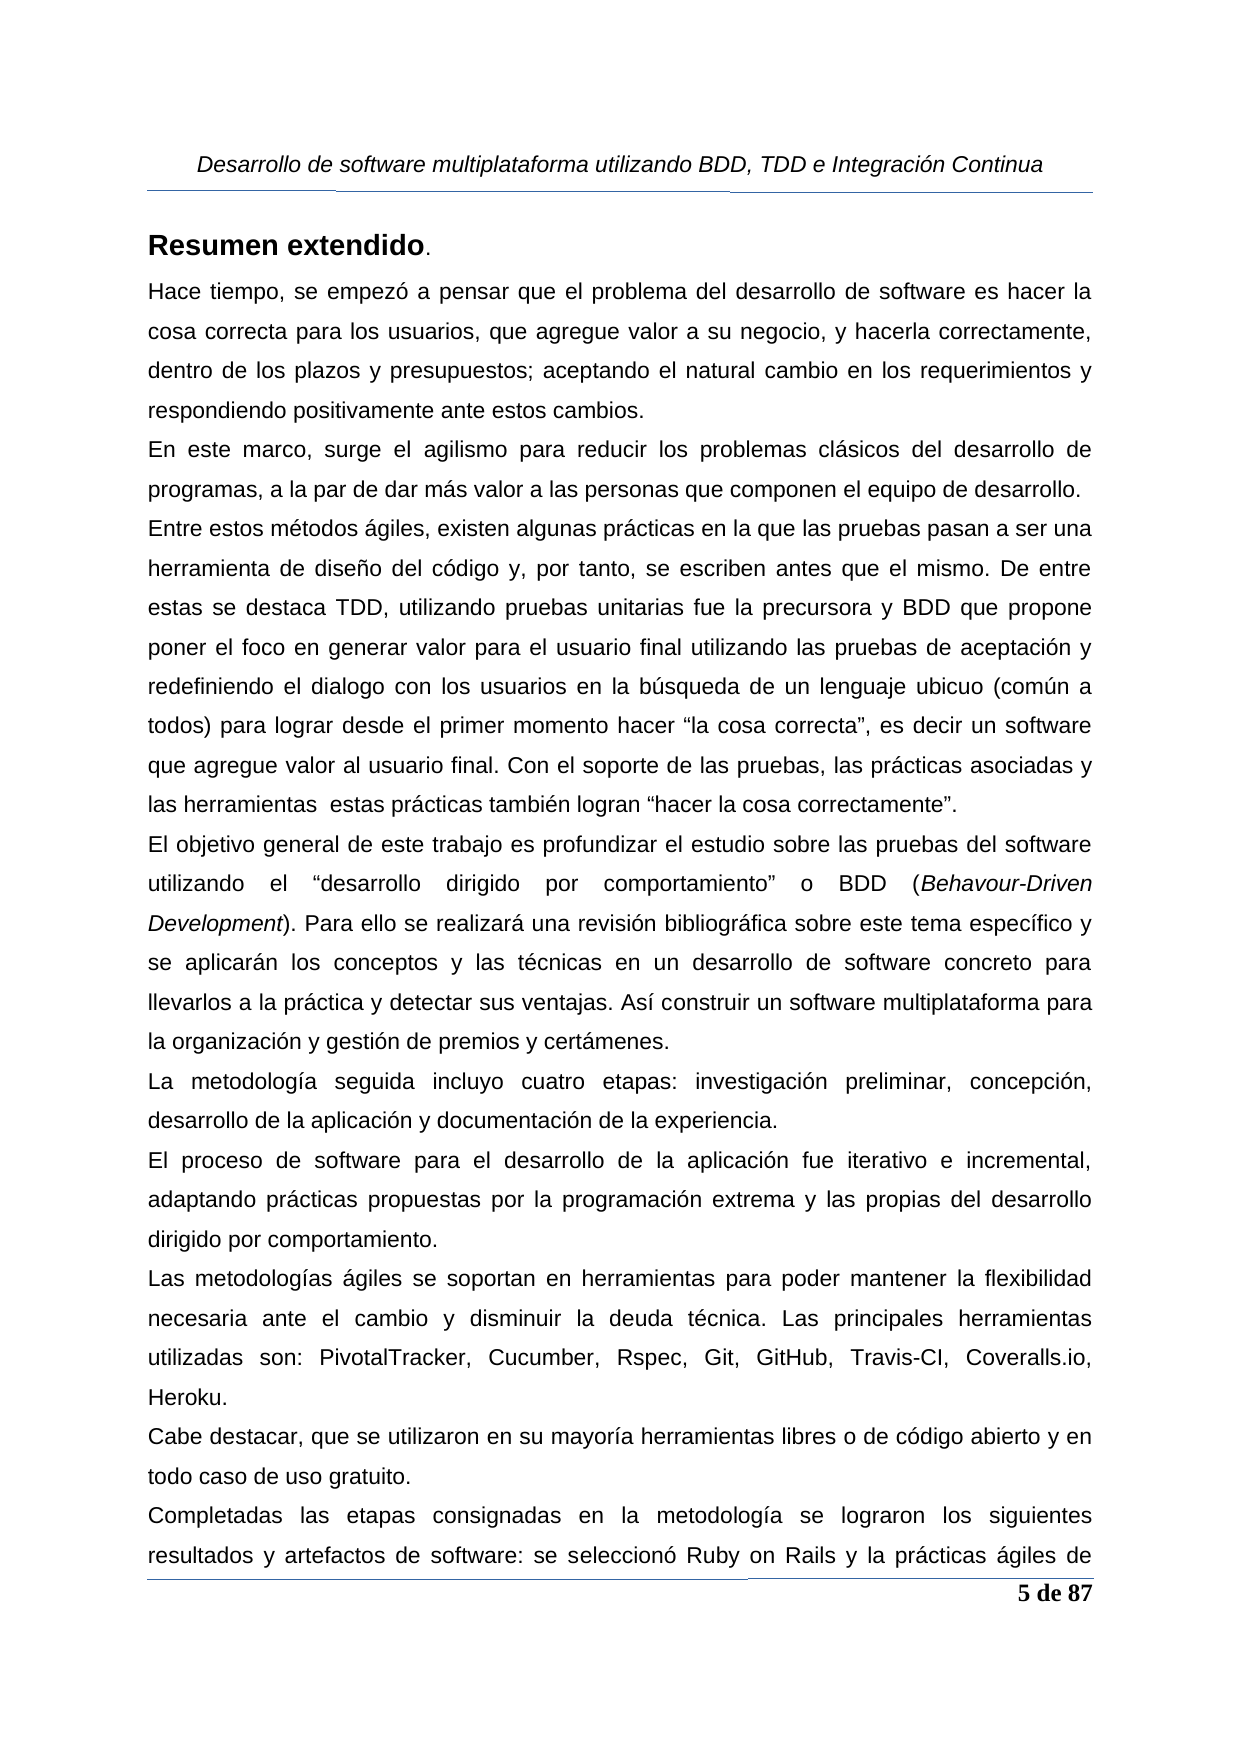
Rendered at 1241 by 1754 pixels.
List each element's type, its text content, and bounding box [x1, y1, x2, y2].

text El objetivo general de este trabajo es profundizar el estudio sobre las pruebas del software utilizando el “desarrollo dirigido por comportamiento” o BDD (Behavour-Driven Development). Para ello se realizará una revisión bibliográfica sobre este tema específico y se aplicarán los conceptos y las técnicas en un desarrollo de software concreto para llevarlos a la práctica y detectar sus ventajas. Así construir un software multiplataforma para la organización y gestión de premios y certámenes. [148, 831, 1093, 1055]
text El proceso de software para el desarrollo de la aplicación fue iterativo e incremental, adaptando prácticas propuestas por la programación extrema y las propias del desarrollo dirigido por comportamiento. [148, 1147, 1093, 1252]
text Resumen extendido. [148, 228, 1093, 261]
text Entre estos métodos ágiles, existen algunas prácticas en la que las pruebas pasan a ser una herramienta de diseño del código y, por tanto, se escriben antes que el mismo. De entre estas se destaca TDD, utilizando pruebas unitarias fue la precursora y BDD que propone poner el foco en generar valor para el usuario final utilizando las pruebas de aceptación y redefiniendo el dialogo con los usuarios en la búsqueda de un lenguaje ubicuo (común a todos) para lograr desde el primer momento hacer “la cosa correcta”, es decir un software que agregue valor al usuario final. Con el soporte de las pruebas, las prácticas asociadas y las herramientas estas prácticas también logran “hacer la cosa correctamente”. [148, 515, 1093, 818]
text Cabe destacar, que se utilizaron en su mayoría herramientas libres o de código abierto y en todo caso de uso gratuito. [148, 1423, 1093, 1489]
text Completadas las etapas consignadas en la metodología se lograron los siguientes resultados y artefactos de software: se seleccionó Ruby on Rails y la prácticas ágiles de [148, 1502, 1093, 1568]
text En este marco, surge el agilismo para reducir los problemas clásicos del desarrollo de programas, a la par de dar más valor a las personas que componen el equipo de desarrollo. [148, 436, 1093, 502]
text La metodología seguida incluyo cuatro etapas: investigación preliminar, concepción, desarrollo de la aplicación y documentación de la experiencia. [148, 1068, 1093, 1134]
text Hace tiempo, se empezó a pensar que el problema del desarrollo de software es hacer la cosa correcta para los usuarios, que agregue valor a su negocio, y hacerla correctamente, dentro de los plazos y presupuestos; aceptando el natural cambio en los requerimientos y respondiendo positivamente ante estos cambios. [148, 278, 1093, 423]
text Las metodologías ágiles se soportan en herramientas para poder mantener la flexibilidad necesaria ante el cambio y disminuir la deuda técnica. Las principales herramientas utilizadas son: PivotalTracker, Cucumber, Rspec, Git, GitHub, Travis-CI, Coveralls.io, Heroku. [148, 1265, 1093, 1410]
